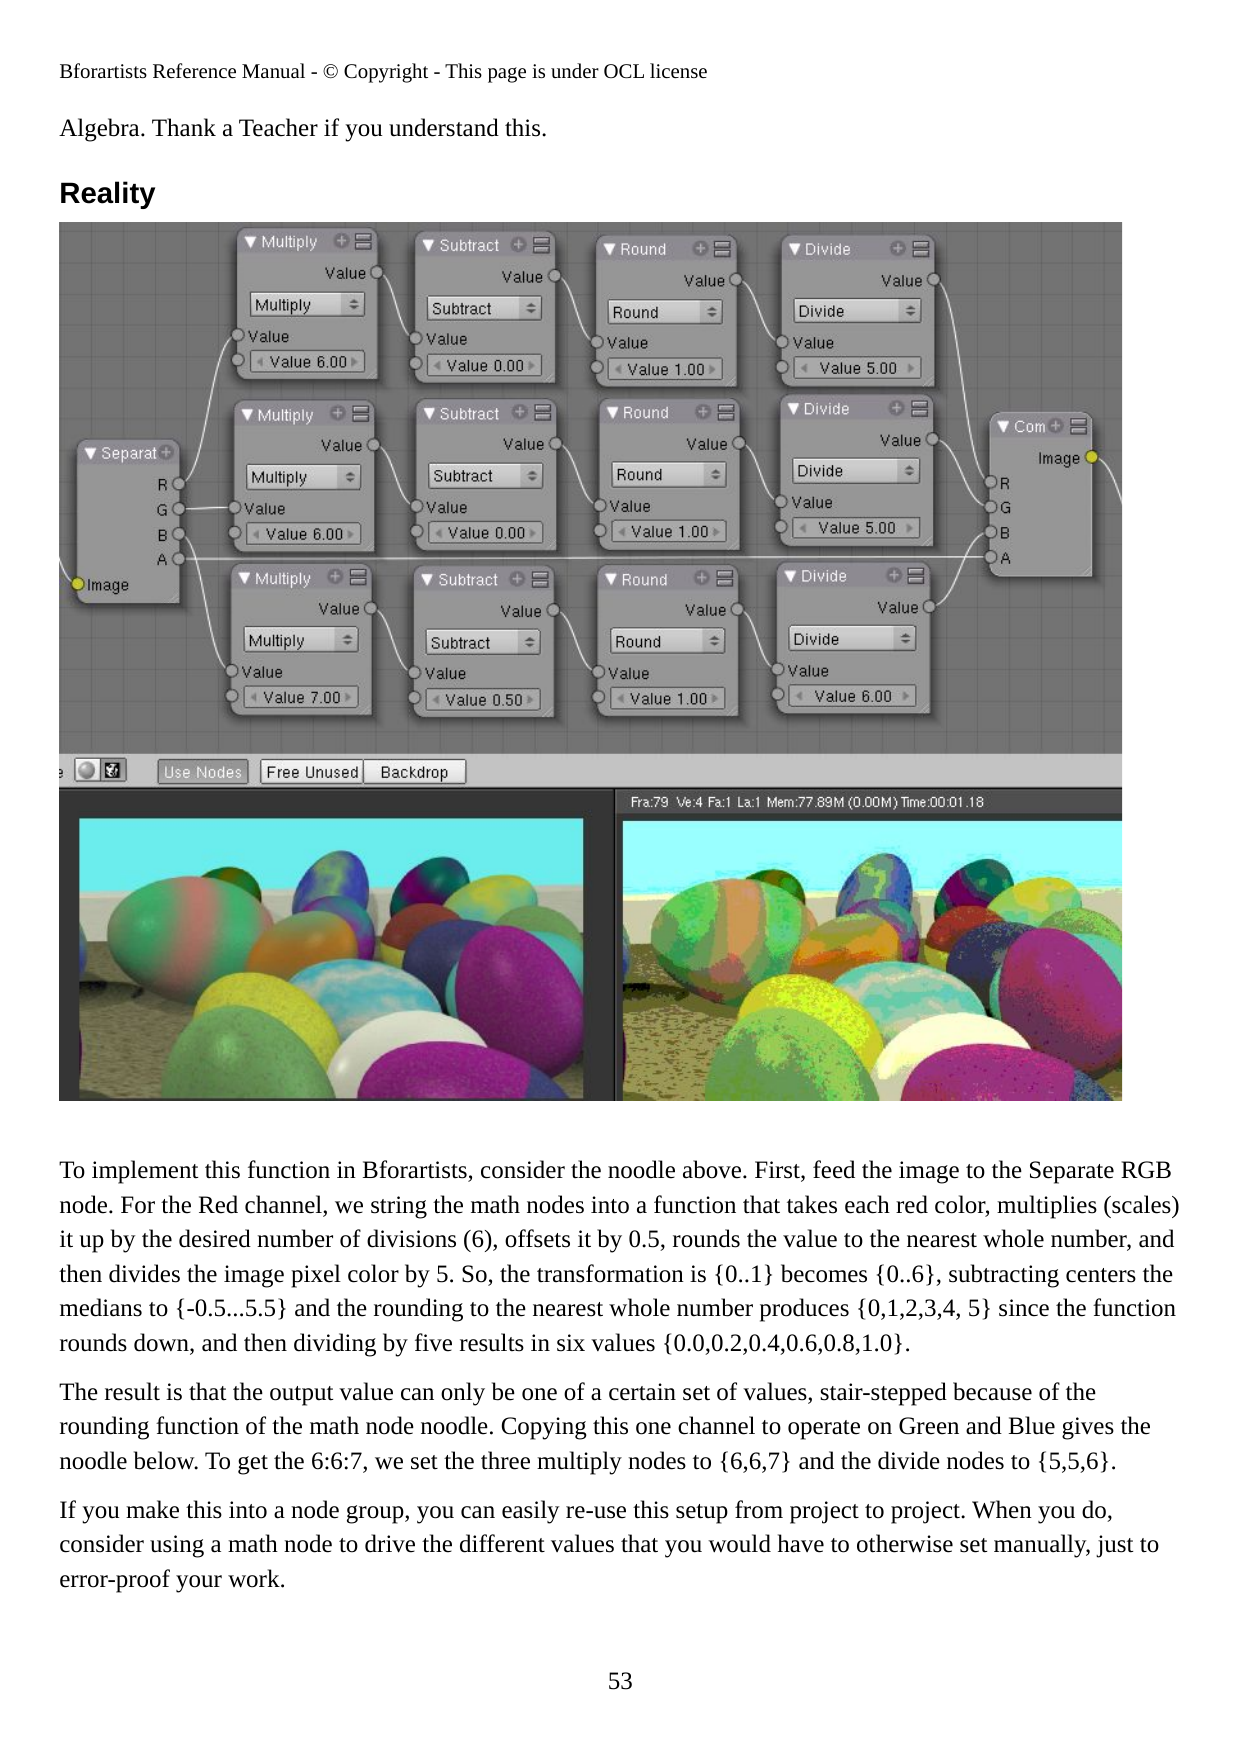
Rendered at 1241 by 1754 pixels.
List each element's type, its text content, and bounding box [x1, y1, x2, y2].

picture [59, 222, 1123, 1101]
text Algebra. Thank a Teacher if you understand this. [59, 113, 1181, 141]
subtitle Reality [59, 176, 1181, 210]
text The result is that the output value can only be one of a certain set of values, stair-stepped because of the rounding function of the math node noodle. Copying this one channel to operate on Green and Blue gives the noodle below. To get the 6:6:7, we set the three multiply nodes to {6,6,7} and the divide nodes to {5,5,6}. [59, 1377, 1181, 1474]
text To implement this function in Bforartists, consider the noodle above. First, feed the image to the Separate RGB node. For the Red channel, we string the math nodes into a function that takes each red color, multiplies (scales) it up by the desired number of divisions (6), offsets it by 0.5, rounds the value to the nearest whole number, and then divides the image pixel color by 5. So, the transformation is {0..1} becomes {0..6}, subtracting centers the medians to {-0.5...5.5} and the rounding to the nearest whole number produces {0,1,2,3,4, 5} since the function rounds down, and then dividing by five results in six values {0.0,0.2,0.4,0.6,0.8,1.0}. [59, 1155, 1181, 1357]
text If you make this into a node group, you can easily re-use this setup from project to project. When you do, consider using a math node to drive the different values that you would have to otherwise set manually, just to error-proof your work. [59, 1495, 1181, 1593]
